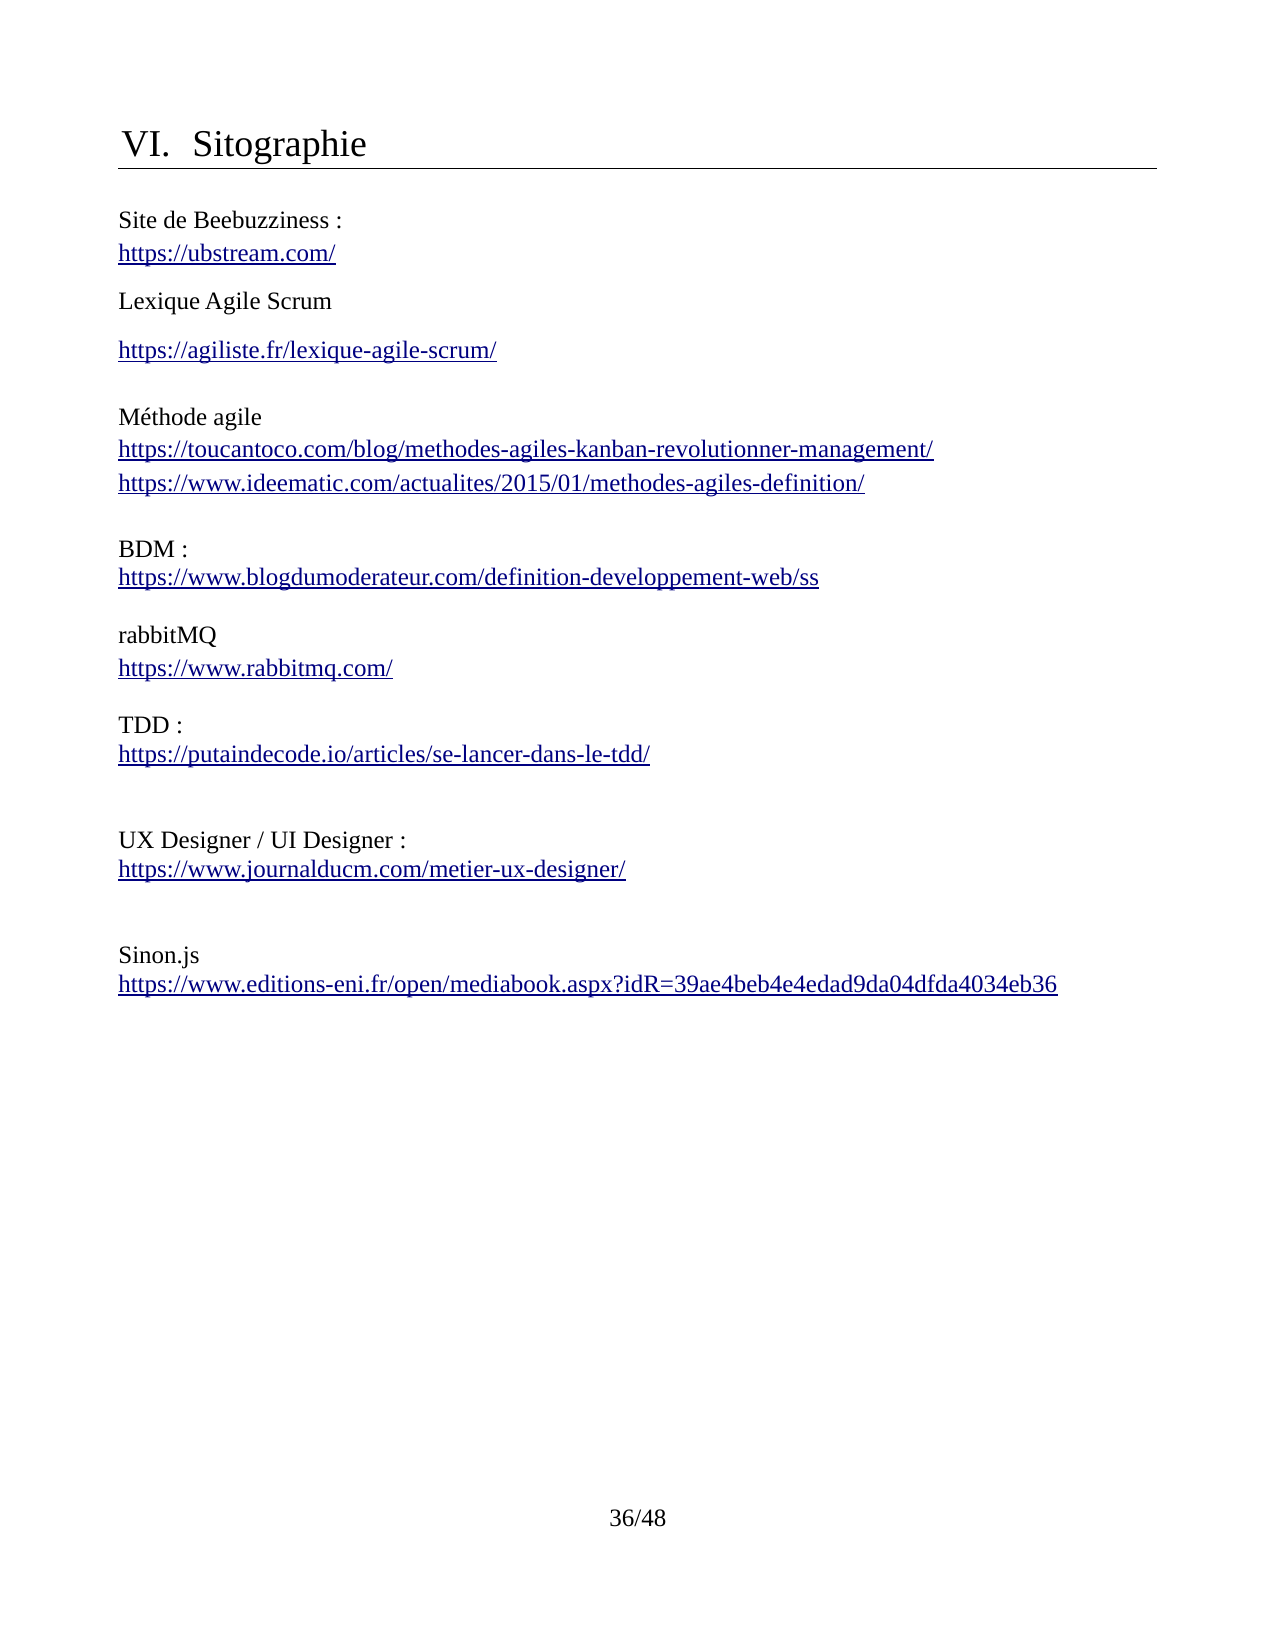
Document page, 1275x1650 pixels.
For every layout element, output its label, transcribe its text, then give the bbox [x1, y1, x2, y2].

text https://www.journalducm.com/metier-ux-designer/ [118, 854, 1157, 883]
text BDM : [118, 534, 1157, 562]
text https://www.ideematic.com/actualites/2015/01/methodes-agiles-definition/ [118, 468, 1157, 496]
text https://www.editions-eni.fr/open/mediabook.aspx?idR=39ae4beb4e4edad9da04dfda4034eb36 [118, 969, 1157, 998]
text Site de Beebuzziness : https://ubstream.com/ [118, 206, 1157, 267]
text Sinon.js [118, 940, 1157, 969]
text https://www.rabbitmq.com/ [118, 653, 1157, 682]
subtitle Sitographie [118, 118, 1157, 168]
text TDD : [118, 710, 1157, 739]
text Méthode agile [118, 402, 1157, 430]
text Lexique Agile Scrum [118, 286, 1157, 315]
text https://putaindecode.io/articles/se-lancer-dans-le-tdd/ [118, 739, 1157, 768]
text https://www.blogdumoderateur.com/definition-developpement-web/ss [118, 562, 1157, 591]
text https://agiliste.fr/lexique-agile-scrum/ [118, 336, 1157, 364]
text https://toucantoco.com/blog/methodes-agiles-kanban-revolutionner-management/ [118, 434, 1157, 463]
text UX Designer / UI Designer : [118, 825, 1157, 854]
text rabbitMQ [118, 620, 1157, 649]
